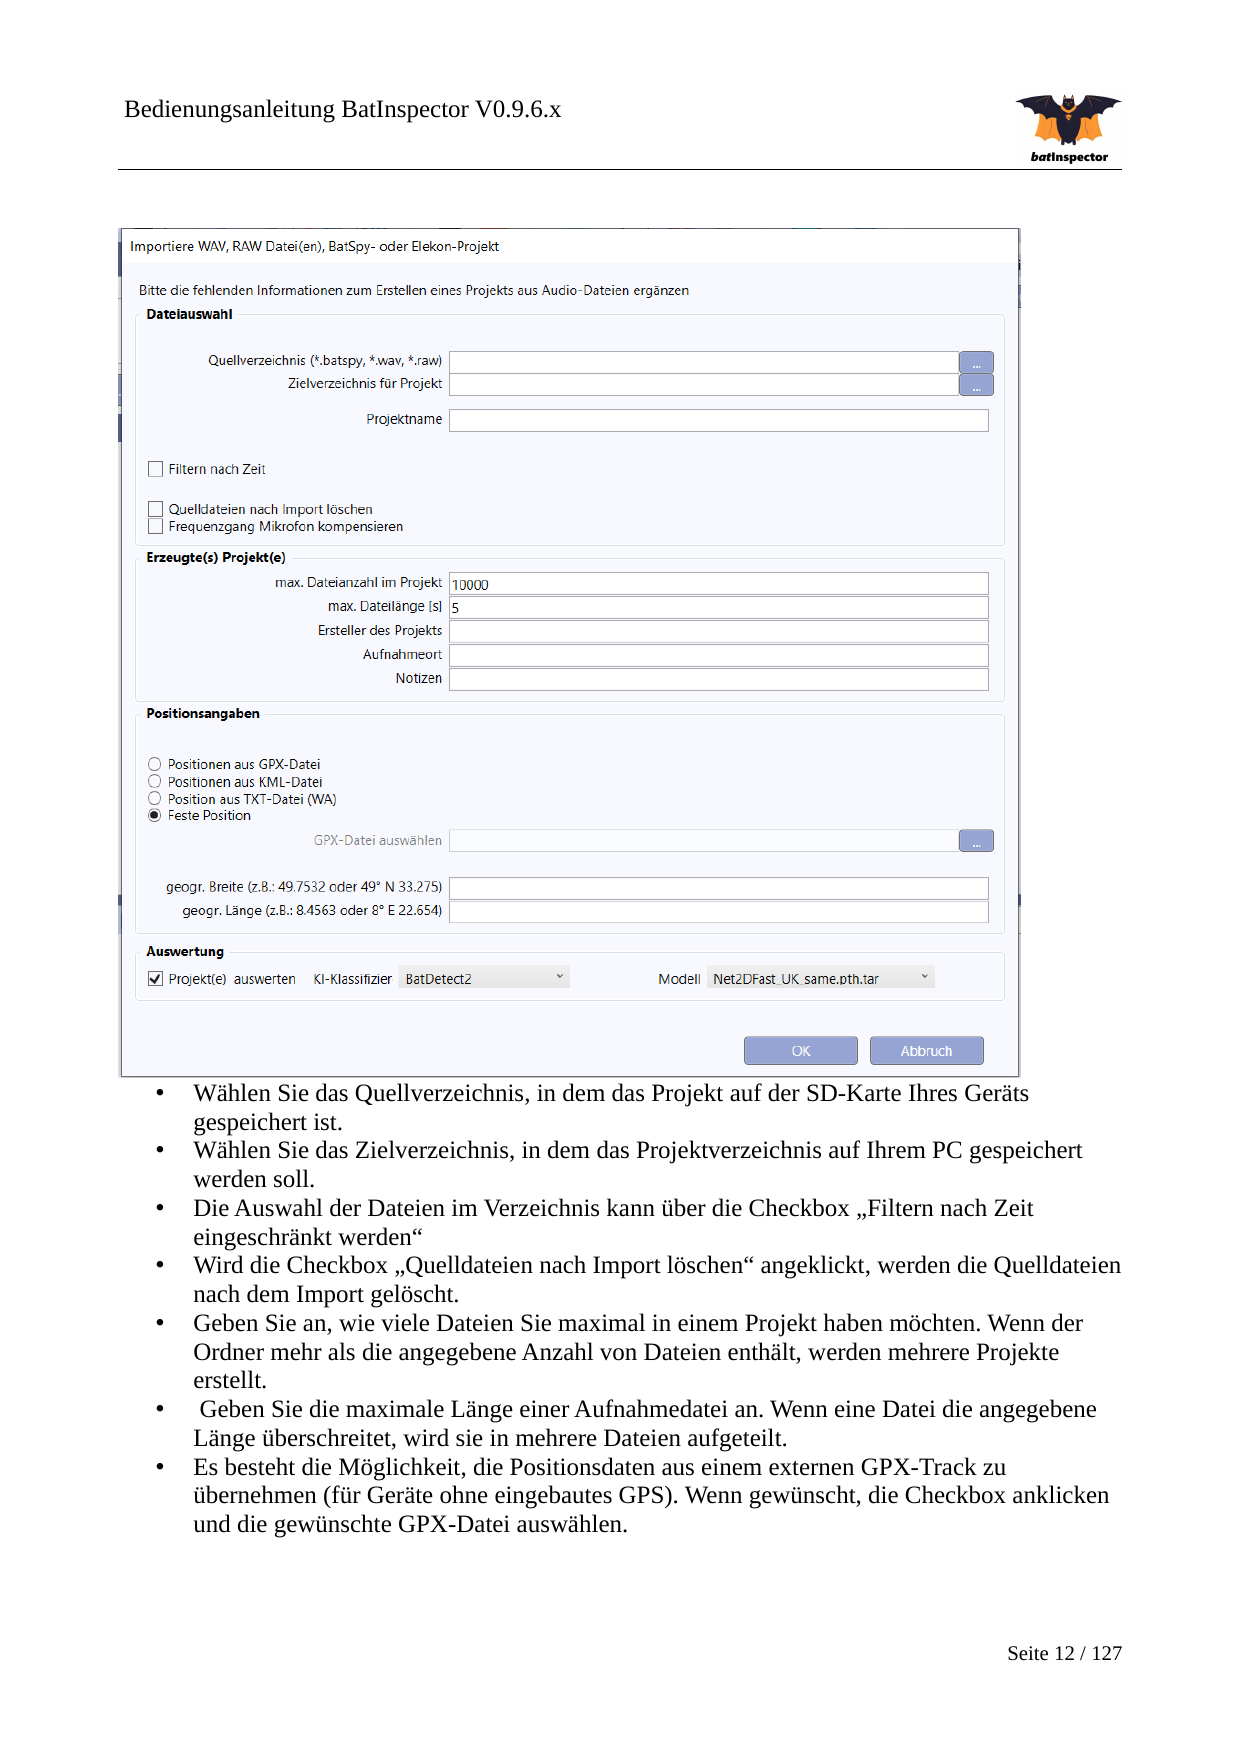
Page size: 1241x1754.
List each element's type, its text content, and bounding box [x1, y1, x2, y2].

list Die Auswahl der Dateien im Verzeichnis kann über die Checkbox „Filtern nach Zeit eingeschränkt werden“ [156, 1193, 1122, 1251]
list Es besteht die Möglichkeit, die Positionsdaten aus einem externen GPX-Track zu übernehmen (für Geräte ohne eingebautes GPS). Wenn gewünscht, die Checkbox anklicken und die gewünschte GPX-Datei auswählen. [156, 1452, 1122, 1538]
list Geben Sie an, wie viele Dateien Sie maximal in einem Projekt haben möchten. Wenn der Ordner mehr als die angegebene Anzahl von Dateien enthält, werden mehrere Projekte erstellt. [156, 1308, 1122, 1394]
picture [118, 228, 1021, 1078]
list Wählen Sie das Zielverzeichnis, in dem das Projektverzeichnis auf Ihrem PC gespeichert werden soll. [156, 1136, 1122, 1193]
list Wird die Checkbox „Quelldateien nach Import löschen“ angeklickt, werden die Quelldateien nach dem Import gelöscht. [156, 1251, 1122, 1308]
picture [1015, 88, 1125, 165]
list Geben Sie die maximale Länge einer Aufnahmedatei an. Wenn eine Datei die angegebene Länge überschreitet, wird sie in mehrere Dateien aufgeteilt. [156, 1394, 1122, 1452]
list Wählen Sie das Quellverzeichnis, in dem das Projekt auf der SD-Karte Ihres Geräts gespeichert ist. [156, 1078, 1122, 1136]
